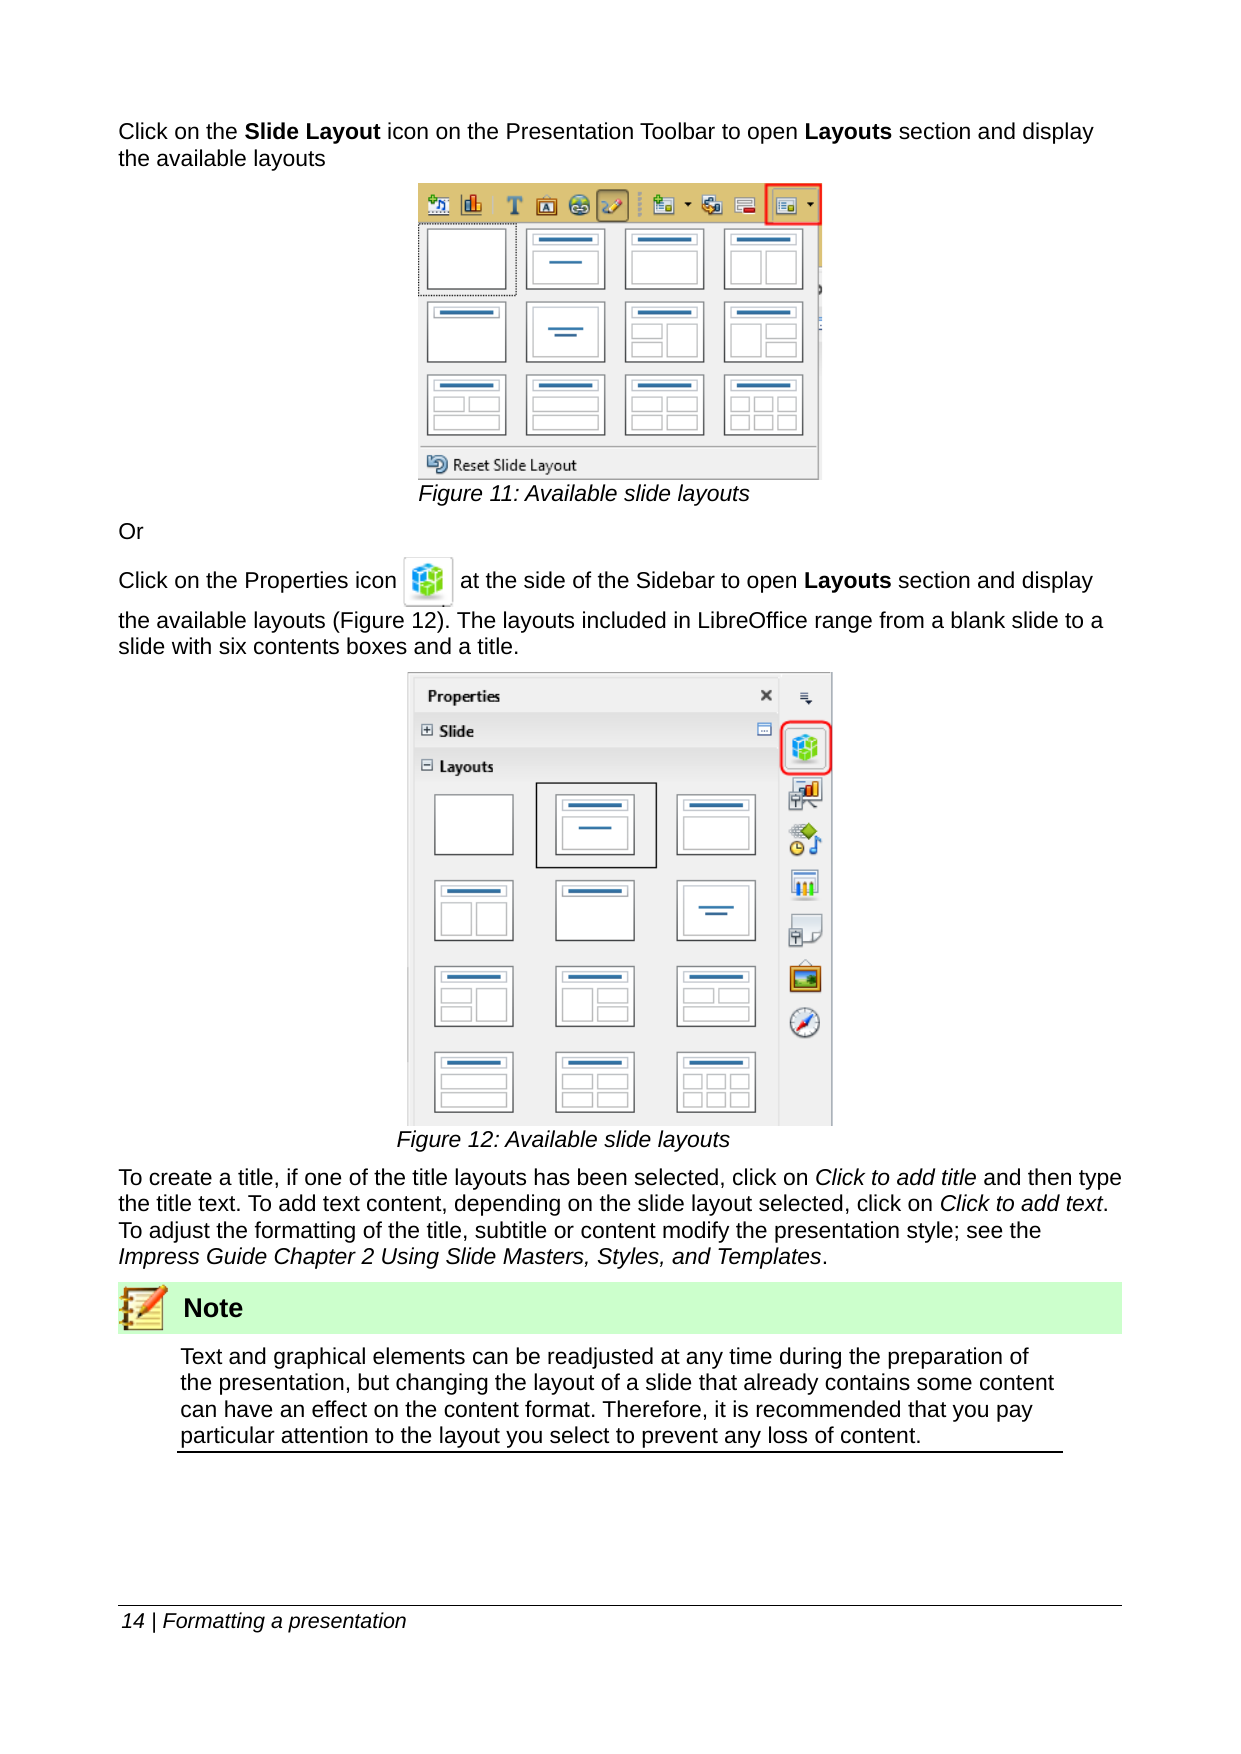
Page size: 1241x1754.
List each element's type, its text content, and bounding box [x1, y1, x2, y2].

picture [119, 1283, 170, 1334]
text To create a title, if one of the title layouts has been selected, click on Click to add title and then type the title text. To add text content, depending on the slide layout selected, click on Click to add text. To adjust the formatting of the title, subtitle or content modify the presentation style; see the Impress Guide Chapter 2 Using Slide Masters, Styles, and Templates. [118, 1164, 1122, 1269]
subtitle Note [118, 1282, 1122, 1334]
picture [407, 672, 833, 1126]
picture [403, 557, 454, 607]
picture [418, 183, 823, 480]
text Click on the Properties icon at the side of the Sidebar to open Layouts section and display the available layouts (Figure 12). The layouts included in LibreOffice range from a blank slide to a slide with six contents boxes and a title. [118, 557, 1122, 660]
text Figure 12: Available slide layouts [396, 672, 844, 1152]
text Figure 11: Available slide layouts [418, 480, 822, 506]
text Text and graphical elements can be readjusted at any time during the preparation of the presentation, but changing the layout of a slide that already contains some content can have an effect on the content format. Therefore, it is recommended that you pay particular attention to the layout you select to prevent any loss of content. [177, 1340, 1063, 1451]
text Or [118, 518, 1122, 544]
text Click on the Slide Layout icon on the Presentation Toolbar to open Layouts section and display the available layouts [118, 118, 1122, 171]
